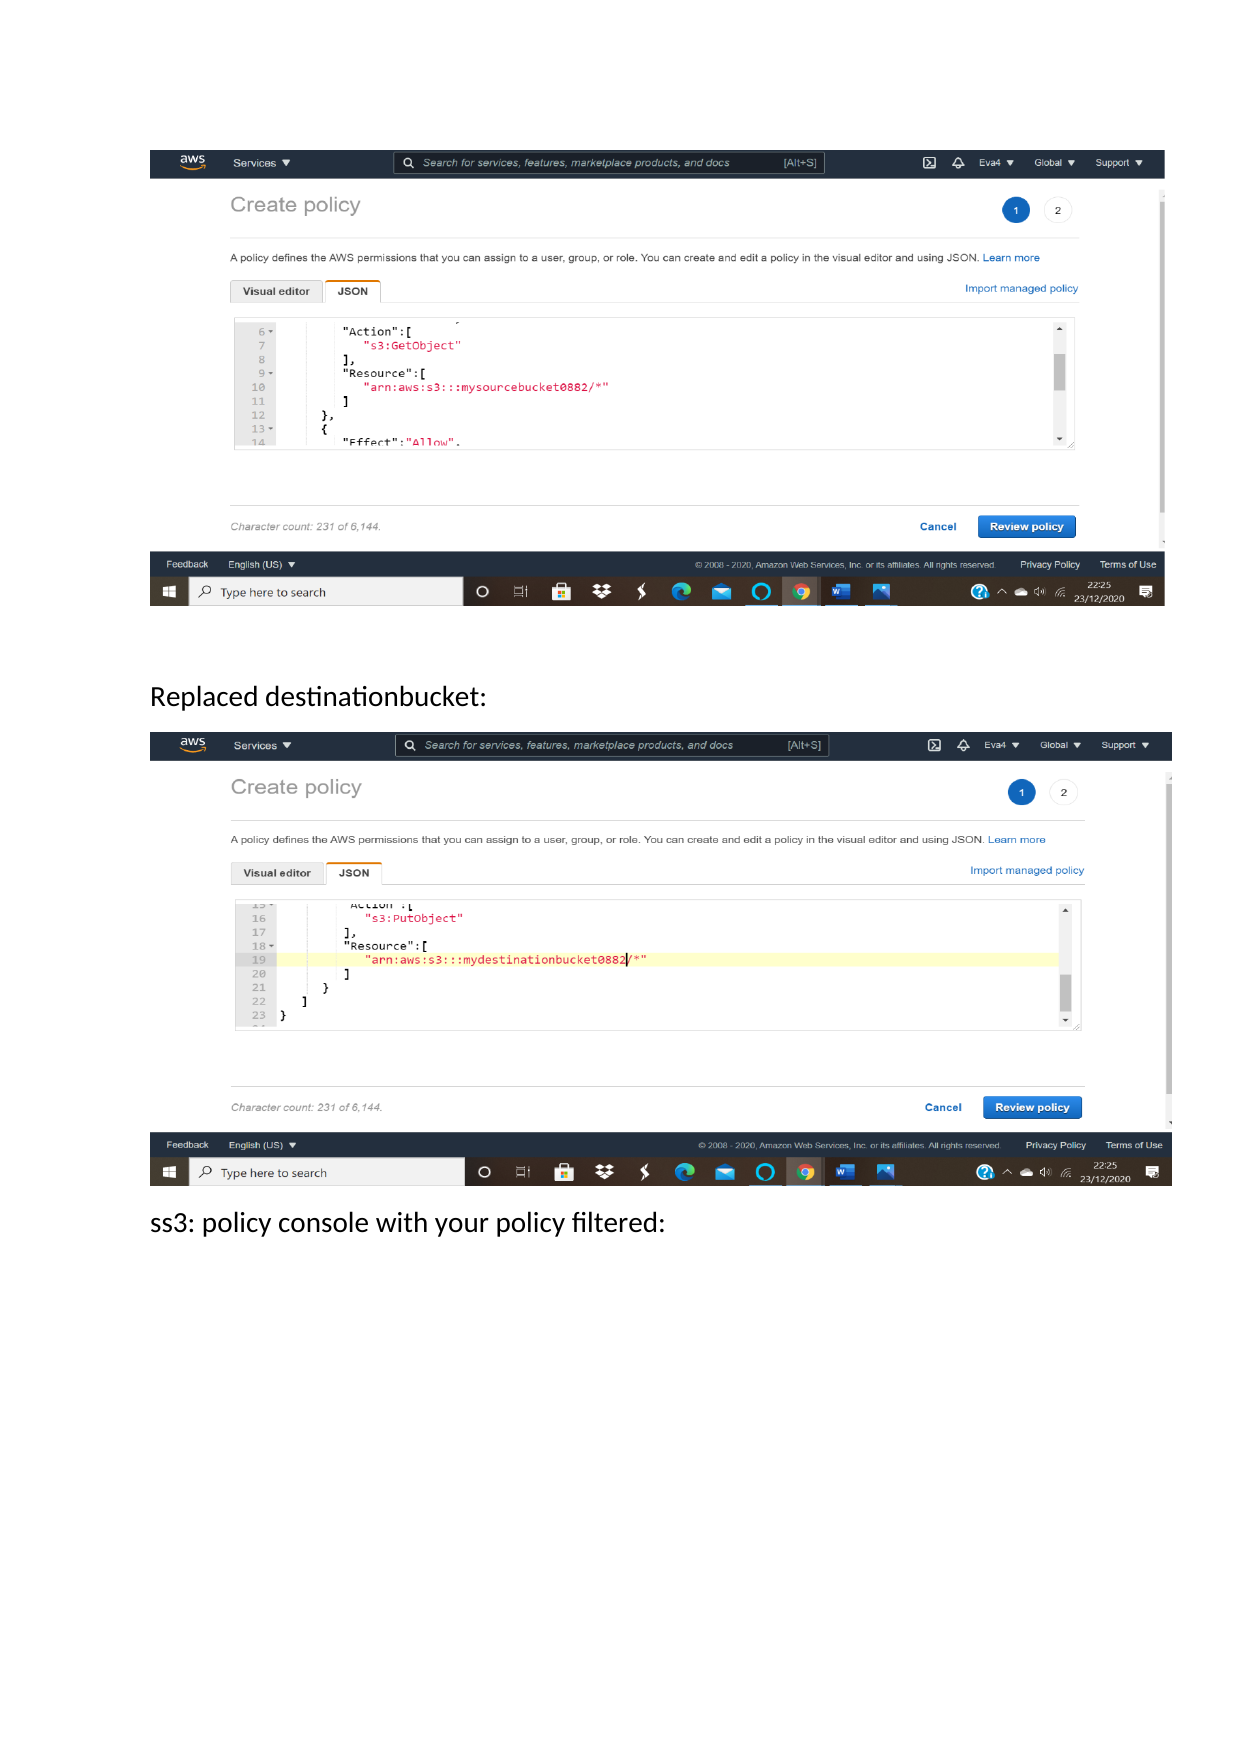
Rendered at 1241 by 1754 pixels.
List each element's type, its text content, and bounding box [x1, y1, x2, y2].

text Replaced destinationbucket: [150, 678, 1090, 713]
text ss3: policy console with your policy filtered: [150, 1204, 1090, 1240]
